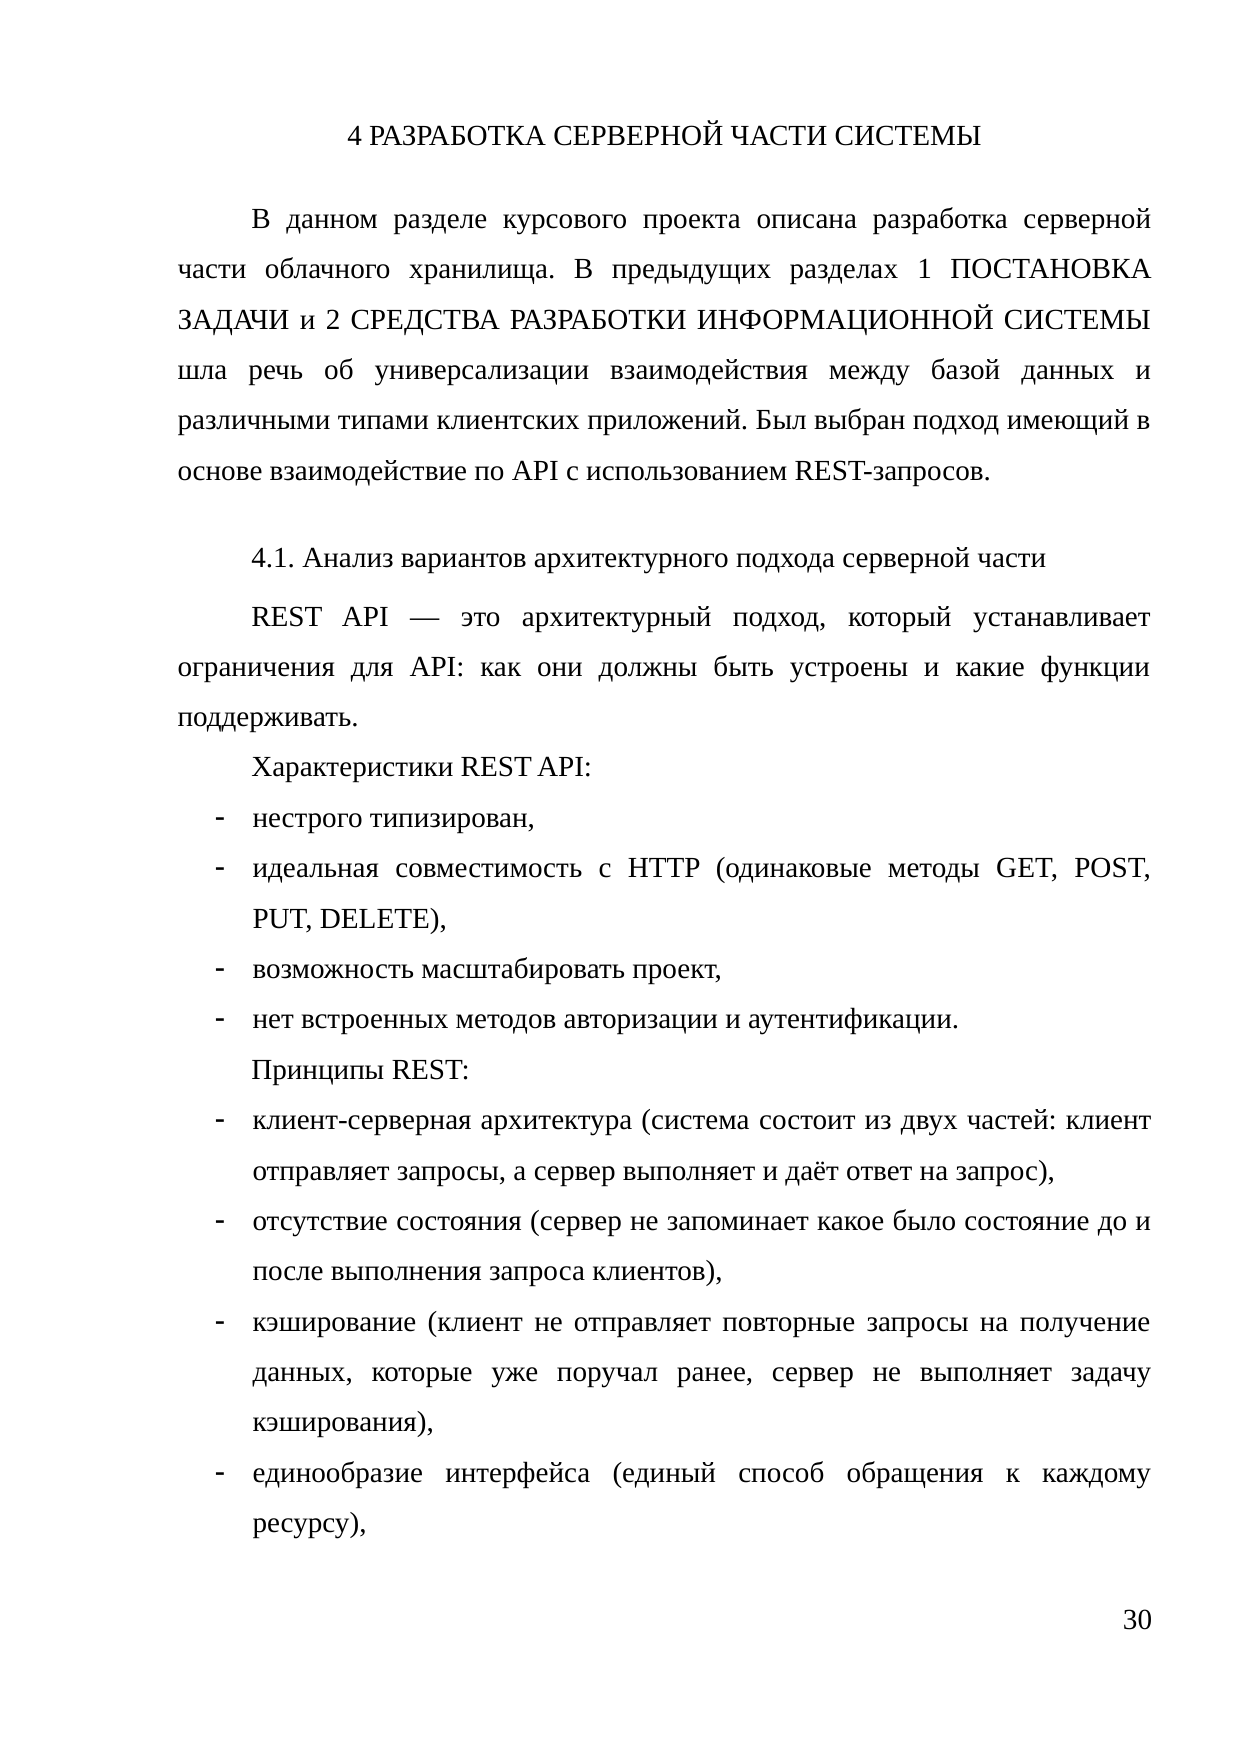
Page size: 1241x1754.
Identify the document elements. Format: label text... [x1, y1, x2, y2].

subtitle 4 РАЗРАБОТКА СЕРВЕРНОЙ ЧАСТИ СИСТЕМЫ [177, 118, 1152, 152]
text Принципы REST: [177, 1052, 1152, 1085]
list нестрого типизирован, [215, 800, 1152, 833]
list клиент-серверная архитектура (система состоит из двух частей: клиент отправляет запросы, а сервер выполняет и даёт ответ на запрос), [215, 1102, 1152, 1186]
subtitle 4.1. Анализ вариантов архитектурного подхода серверной части [177, 540, 1152, 574]
text REST API — это архитектурный подход, который устанавливает ограничения для API: как они должны быть устроены и какие функции поддерживать. [177, 599, 1152, 733]
list кэширование (клиент не отправляет повторные запросы на получение данных, которые уже поручал ранее, сервер не выполняет задачу кэширования), [215, 1304, 1152, 1438]
list отсутствие состояния (сервер не запоминает какое было состояние до и после выполнения запроса клиентов), [215, 1203, 1152, 1287]
list возможность масштабировать проект, [215, 951, 1152, 985]
text Характеристики REST API: [177, 749, 1152, 783]
list единообразие интерфейса (единый способ обращения к каждому ресурсу), [215, 1455, 1152, 1539]
list нет встроенных методов авторизации и аутентификации. [215, 1001, 1152, 1035]
text В данном разделе курсового проекта описана разработка серверной части облачного хранилища. В предыдущих разделах 1 ПОСТАНОВКА ЗАДАЧИ и 2 СРЕДСТВА РАЗРАБОТКИ ИНФОРМАЦИОННОЙ СИСТЕМЫ шла речь об универсализации взаимодействия между базой данных и различными типами клиентских приложений. Был выбран подход имеющий в основе взаимодействие по API с использованием REST-запросов. [177, 201, 1152, 486]
list идеальная совместимость с HTTP (одинаковые методы GET, POST, PUT, DELETE), [215, 850, 1152, 934]
